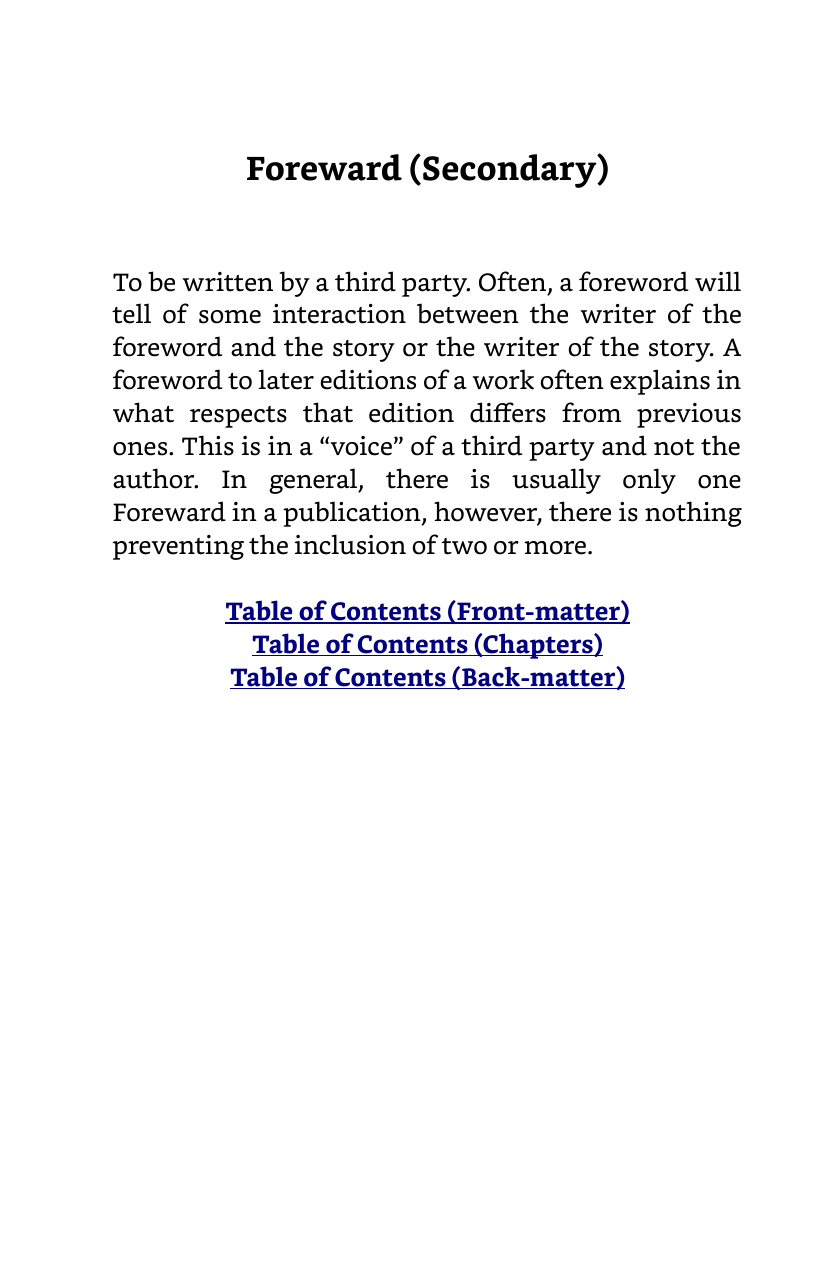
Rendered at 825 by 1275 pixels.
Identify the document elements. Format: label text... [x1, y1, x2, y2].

text Table of Contents (Chapters) [112, 627, 742, 659]
subtitle Foreward (Secondary) [112, 146, 742, 189]
text Table of Contents (Front-matter) [112, 594, 742, 627]
text Table of Contents (Back-matter) [112, 659, 742, 692]
text To be written by a third party. Often, a foreword will tell of some interaction between the writer of the foreword and the story or the writer of the story. A foreword to later editions of a work often explains in what respects that edition differs from previous ones. This is in a “voice” of a third party and not the author. In general, there is usually only one Foreward in a publication, however, there is nothing preventing the inclusion of two or more. [112, 264, 742, 561]
